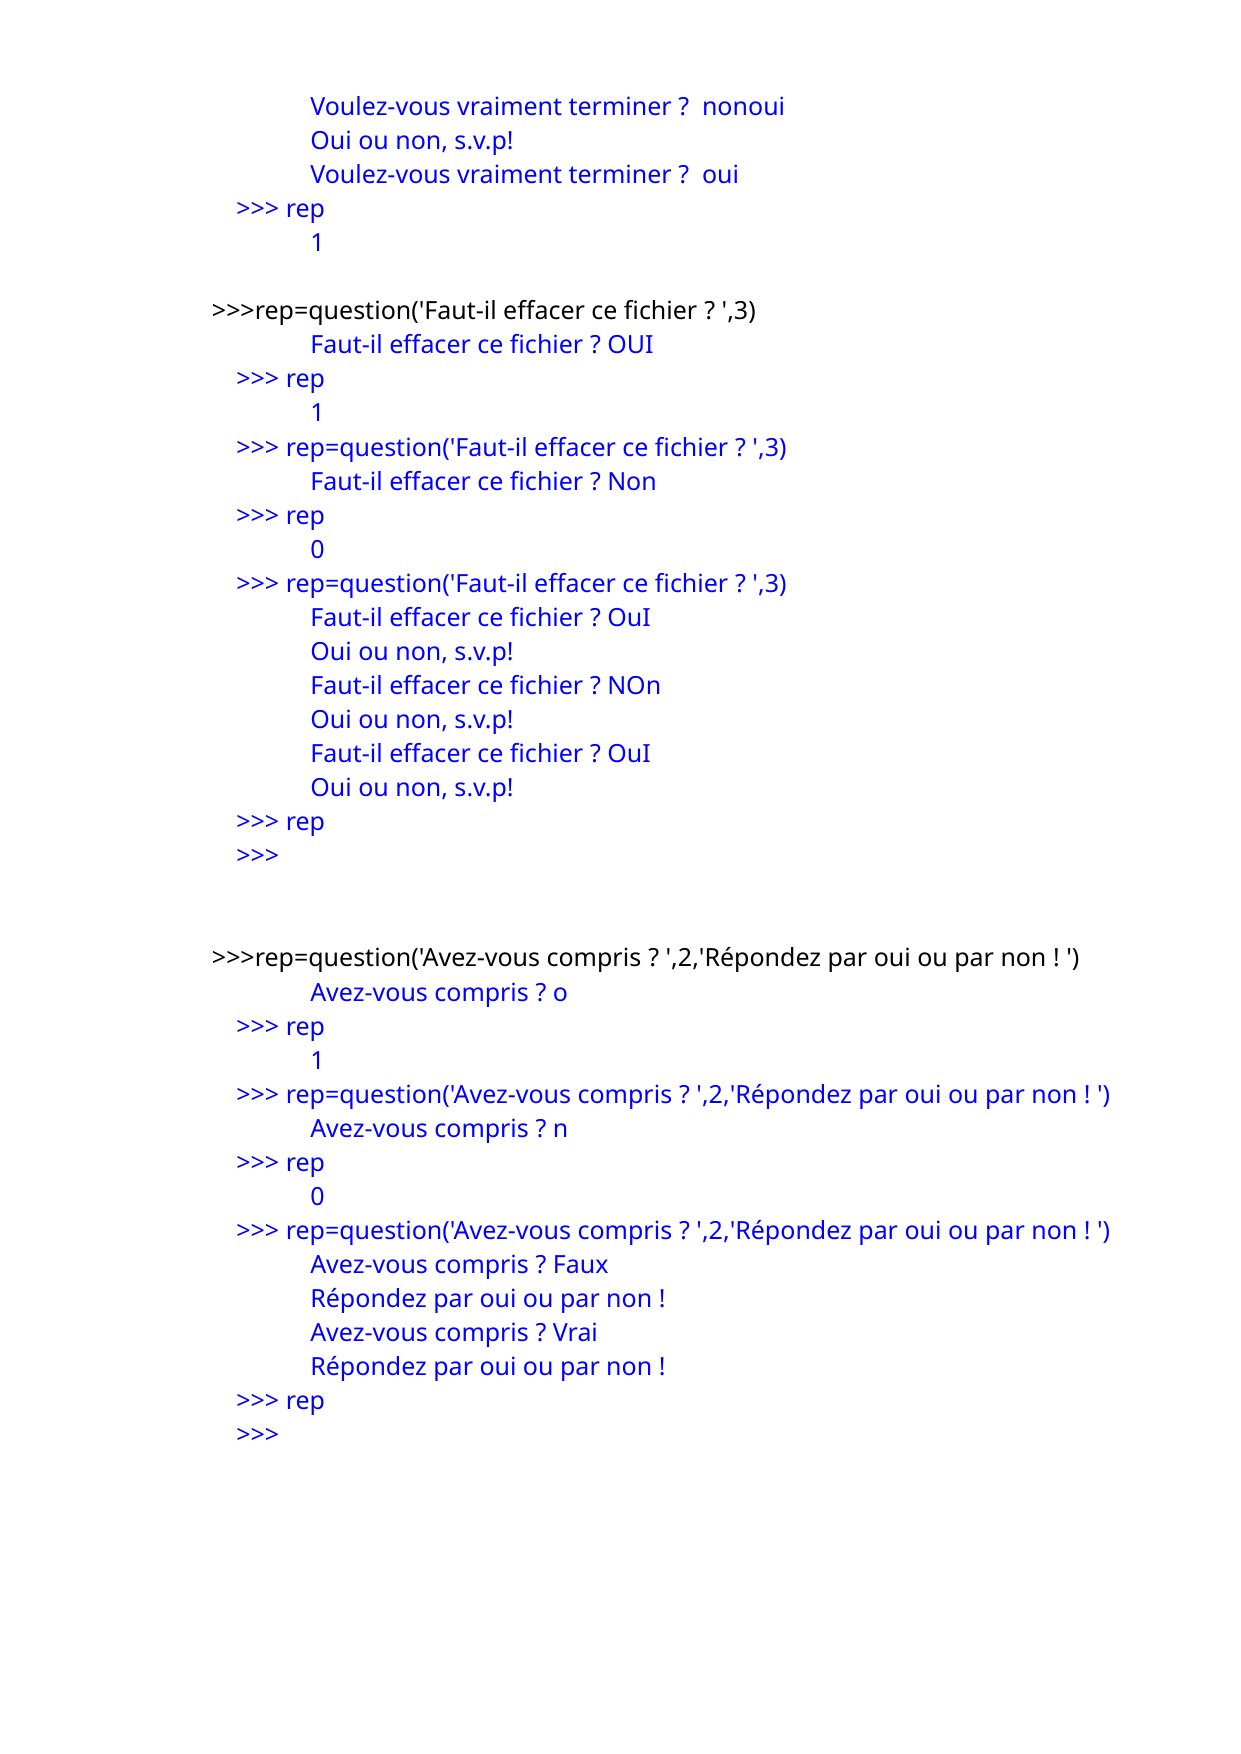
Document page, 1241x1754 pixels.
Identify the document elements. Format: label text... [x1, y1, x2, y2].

text Faut-il effacer ce fichier ? OuI [88, 599, 1152, 633]
text 1 [88, 225, 1152, 259]
text >>> rep [88, 191, 1152, 225]
text 1 [88, 395, 1152, 429]
text >>> rep [88, 804, 1152, 838]
text Répondez par oui ou par non ! [88, 1281, 1152, 1315]
text >>> rep [88, 1008, 1152, 1042]
text Avez-vous compris ? Faux [88, 1247, 1152, 1281]
text >>> rep=question('Avez-vous compris ? ',2,'Répondez par oui ou par non ! ') [88, 1213, 1152, 1247]
text >>>rep=question('Avez-vous compris ? ',2,'Répondez par oui ou par non ! ') [88, 940, 1152, 974]
text >>> [88, 838, 1152, 872]
text Faut-il effacer ce fichier ? NOn [88, 668, 1152, 702]
text 0 [88, 531, 1152, 565]
text Faut-il effacer ce fichier ? OUI [88, 327, 1152, 361]
text Oui ou non, s.v.p! [88, 770, 1152, 804]
text Faut-il effacer ce fichier ? Non [88, 463, 1152, 497]
text Avez-vous compris ? o [88, 974, 1152, 1008]
text >>>rep=question('Faut-il effacer ce fichier ? ',3) [88, 293, 1152, 327]
text Oui ou non, s.v.p! [88, 702, 1152, 736]
text >>> [88, 1417, 1152, 1451]
text 0 [88, 1178, 1152, 1213]
text Voulez-vous vraiment terminer ? oui [88, 157, 1152, 191]
text >>> rep=question('Avez-vous compris ? ',2,'Répondez par oui ou par non ! ') [88, 1076, 1152, 1110]
text Faut-il effacer ce fichier ? OuI [88, 736, 1152, 770]
text >>> rep=question('Faut-il effacer ce fichier ? ',3) [88, 429, 1152, 463]
text Avez-vous compris ? n [88, 1110, 1152, 1144]
text Oui ou non, s.v.p! [88, 123, 1152, 157]
text Avez-vous compris ? Vrai [88, 1315, 1152, 1349]
text >>> rep [88, 361, 1152, 395]
text Répondez par oui ou par non ! [88, 1349, 1152, 1383]
text Voulez-vous vraiment terminer ? nonoui [88, 88, 1152, 123]
text Oui ou non, s.v.p! [88, 633, 1152, 668]
text >>> rep [88, 1383, 1152, 1417]
text >>> rep=question('Faut-il effacer ce fichier ? ',3) [88, 565, 1152, 599]
text >>> rep [88, 1144, 1152, 1178]
text >>> rep [88, 497, 1152, 531]
text 1 [88, 1042, 1152, 1076]
